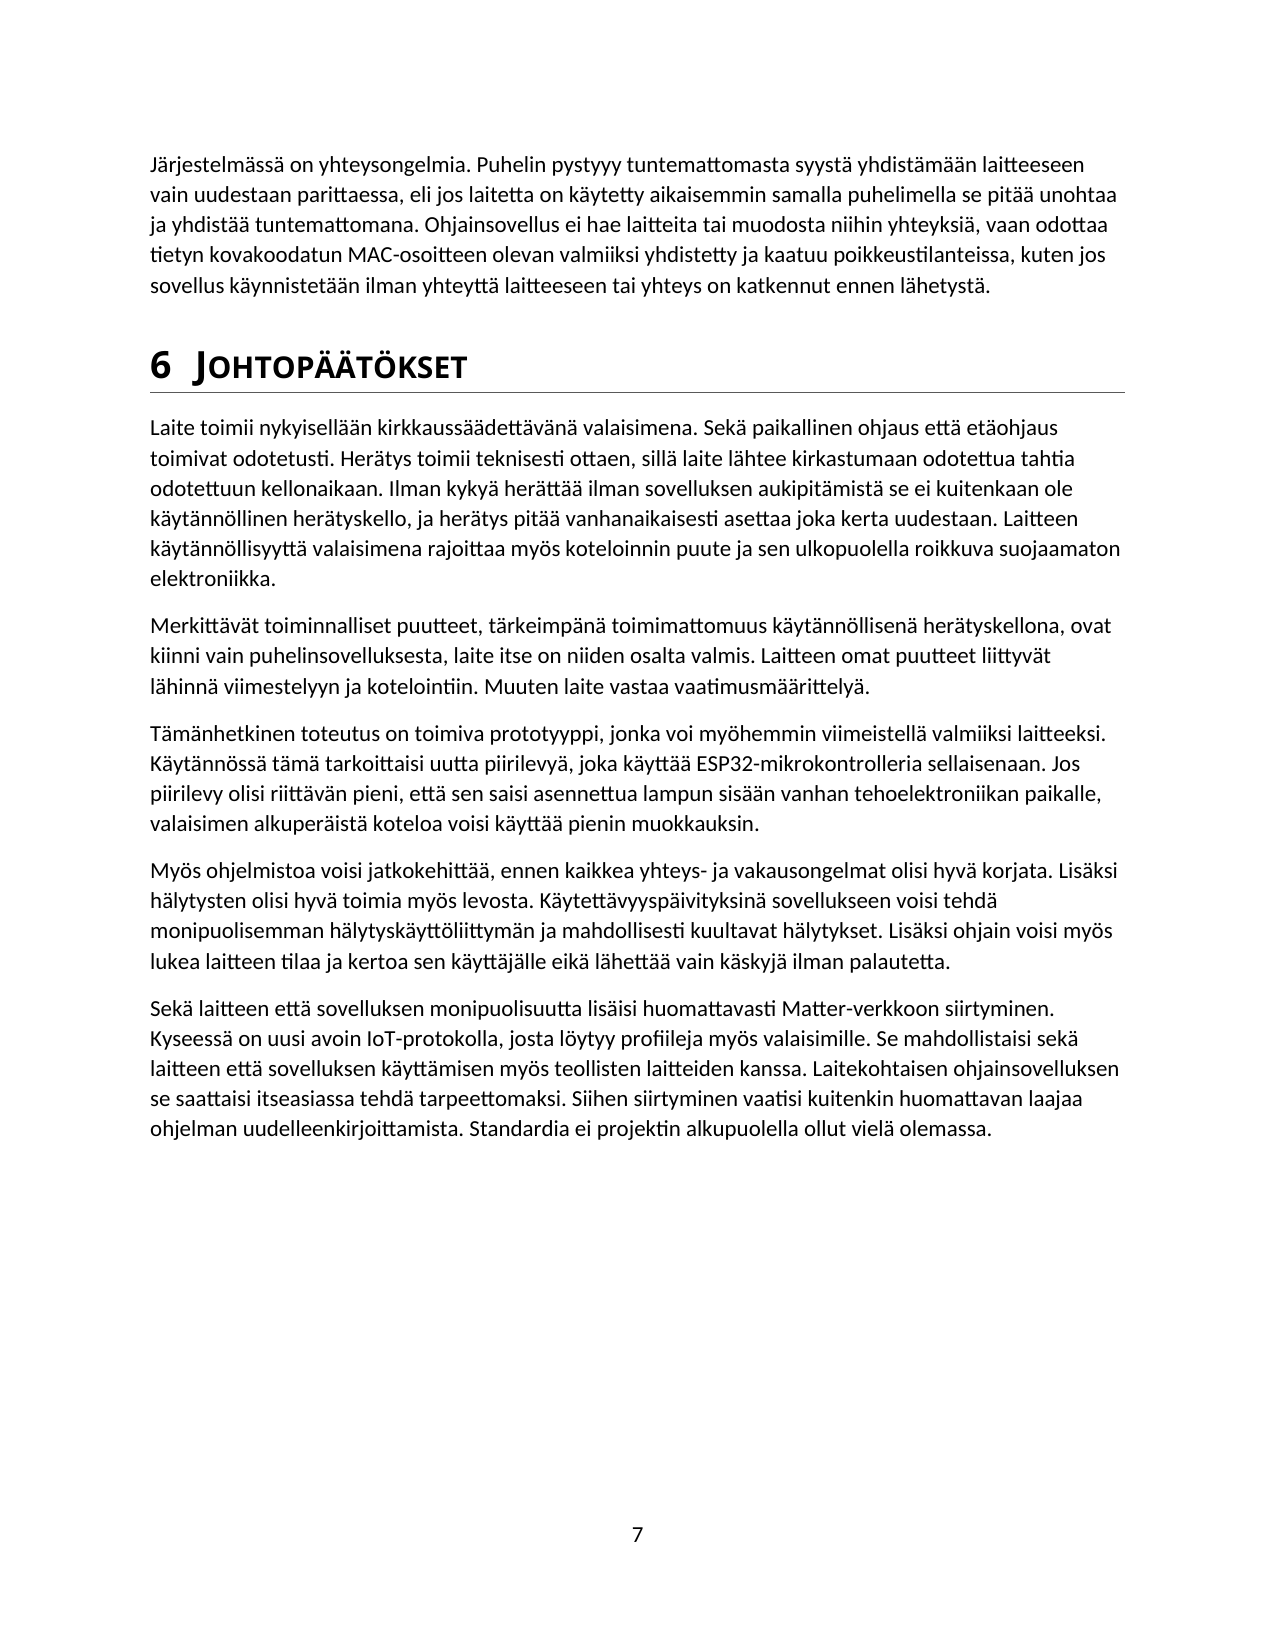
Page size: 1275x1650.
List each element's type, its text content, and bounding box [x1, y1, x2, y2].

text Järjestelmässä on yhteysongelmia. Puhelin pystyyy tuntemattomasta syystä yhdistämään laitteeseen vain uudestaan parittaessa, eli jos laitetta on käytetty aikaisemmin samalla puhelimella se pitää unohtaa ja yhdistää tuntemattomana. Ohjainsovellus ei hae laitteita tai muodosta niihin yhteyksiä, vaan odottaa tietyn kovakoodatun MAC-osoitteen olevan valmiiksi yhdistetty ja kaatuu poikkeustilanteissa, kuten jos sovellus käynnistetään ilman yhteyttä laitteeseen tai yhteys on katkennut ennen lähetystä. [150, 150, 1125, 299]
text Myös ohjelmistoa voisi jatkokehittää, ennen kaikkea yhteys- ja vakausongelmat olisi hyvä korjata. Lisäksi hälytysten olisi hyvä toimia myös levosta. Käytettävyyspäivityksinä sovellukseen voisi tehdä monipuolisemman hälytyskäyttöliittymän ja mahdollisesti kuultavat hälytykset. Lisäksi ohjain voisi myös lukea laitteen tilaa ja kertoa sen käyttäjälle eikä lähettää vain käskyjä ilman palautetta. [150, 856, 1125, 975]
subtitle Johtopäätökset [150, 338, 1125, 392]
text Merkittävät toiminnalliset puutteet, tärkeimpänä toimimattomuus käytännöllisenä herätyskellona, ovat kiinni vain puhelinsovelluksesta, laite itse on niiden osalta valmis. Laitteen omat puutteet liittyvät lähinnä viimestelyyn ja kotelointiin. Muuten laite vastaa vaatimusmäärittelyä. [150, 611, 1125, 700]
text Laite toimii nykyisellään kirkkaussäädettävänä valaisimena. Sekä paikallinen ohjaus että etäohjaus toimivat odotetusti. Herätys toimii teknisesti ottaen, sillä laite lähtee kirkastumaan odotettua tahtia odotettuun kellonaikaan. Ilman kykyä herättää ilman sovelluksen aukipitämistä se ei kuitenkaan ole käytännöllinen herätyskello, ja herätys pitää vanhanaikaisesti asettaa joka kerta uudestaan. Laitteen käytännöllisyyttä valaisimena rajoittaa myös koteloinnin puute ja sen ulkopuolella roikkuva suojaamaton elektroniikka. [150, 413, 1125, 592]
text Tämänhetkinen toteutus on toimiva prototyyppi, jonka voi myöhemmin viimeistellä valmiiksi laitteeksi. Käytännössä tämä tarkoittaisi uutta piirilevyä, joka käyttää ESP32-mikrokontrolleria sellaisenaan. Jos piirilevy olisi riittävän pieni, että sen saisi asennettua lampun sisään vanhan tehoelektroniikan paikalle, valaisimen alkuperäistä koteloa voisi käyttää pienin muokkauksin. [150, 719, 1125, 837]
text Sekä laitteen että sovelluksen monipuolisuutta lisäisi huomattavasti Matter-verkkoon siirtyminen. Kyseessä on uusi avoin IoT-protokolla, josta löytyy profiileja myös valaisimille. Se mahdollistaisi sekä laitteen että sovelluksen käyttämisen myös teollisten laitteiden kanssa. Laitekohtaisen ohjainsovelluksen se saattaisi itseasiassa tehdä tarpeettomaksi. Siihen siirtyminen vaatisi kuitenkin huomattavan laajaa ohjelman uudelleenkirjoittamista. Standardia ei projektin alkupuolella ollut vielä olemassa. [150, 994, 1125, 1142]
